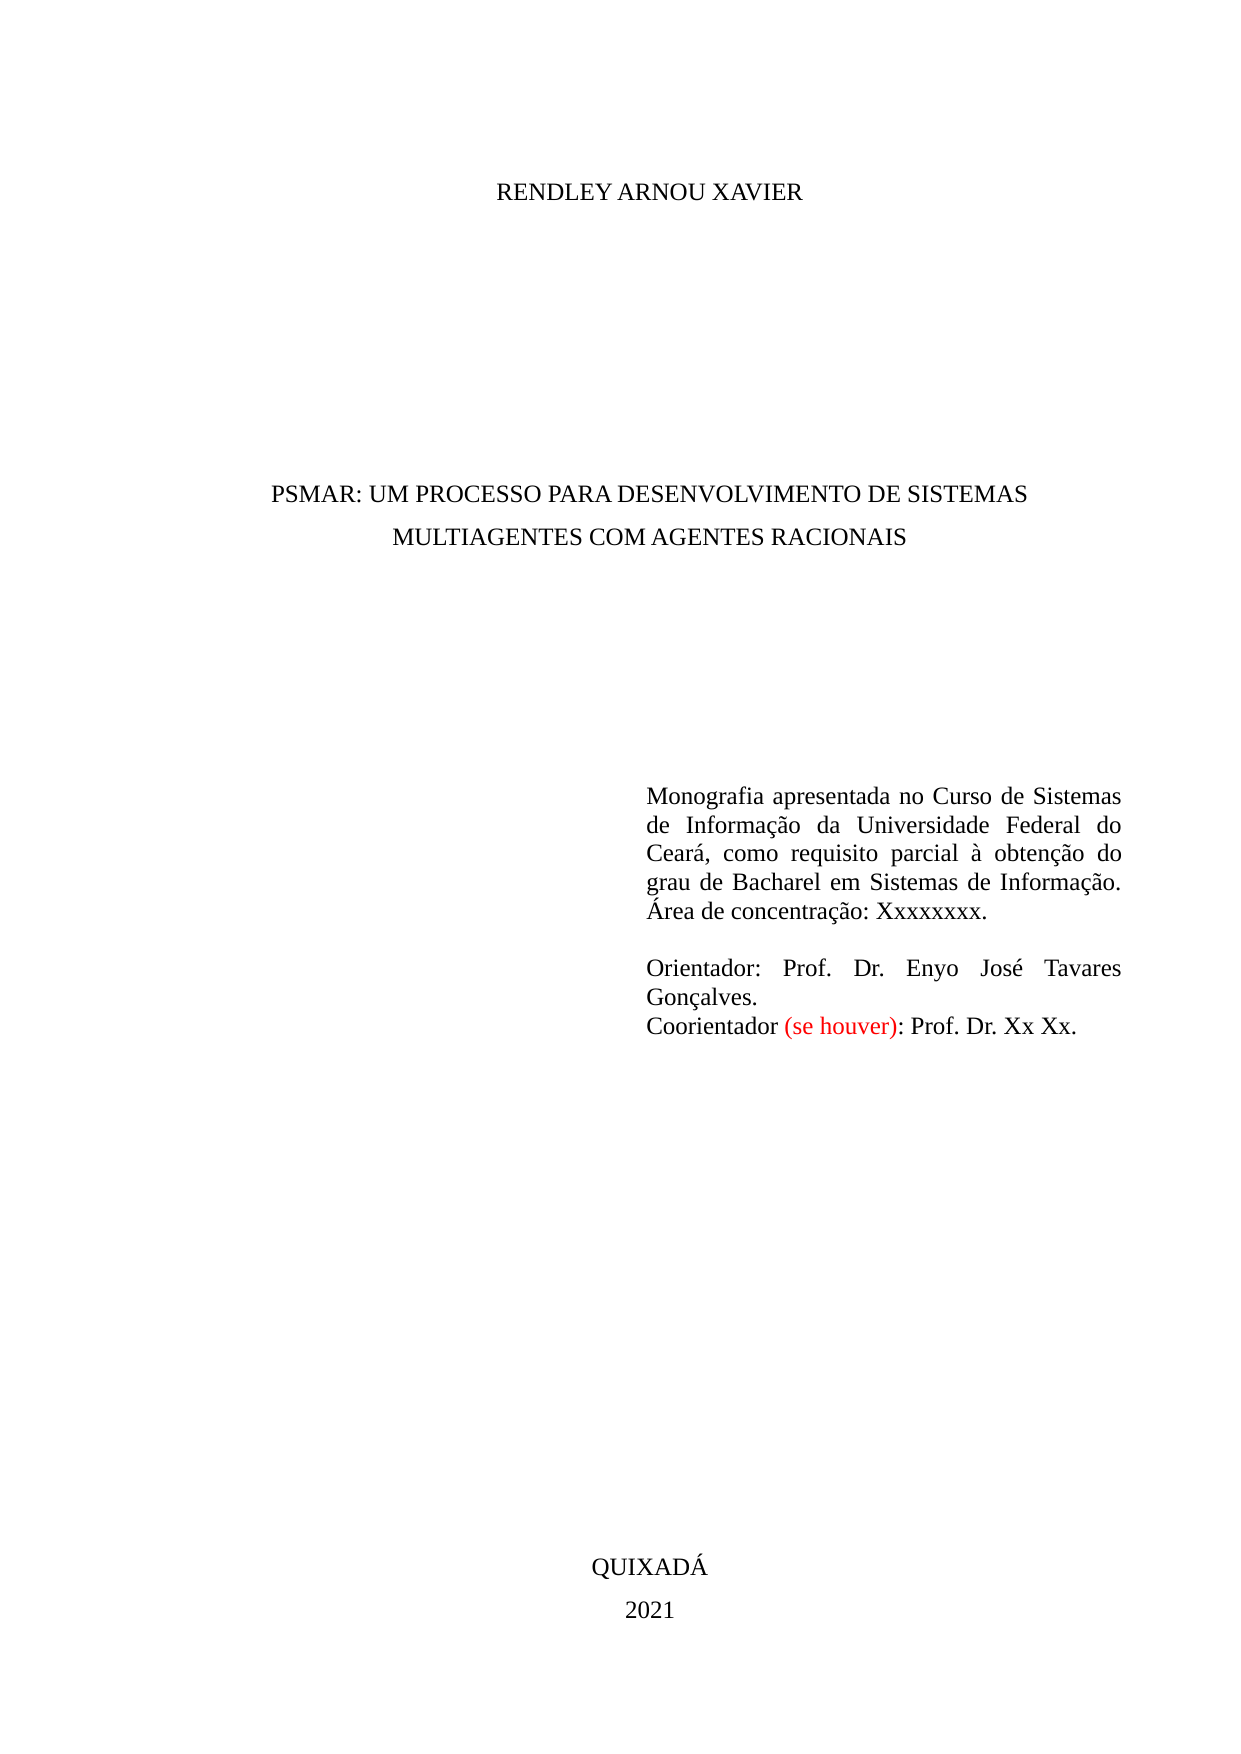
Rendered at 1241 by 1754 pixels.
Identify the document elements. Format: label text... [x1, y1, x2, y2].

text Orientador: Prof. Dr. Enyo José Tavares Gonçalves. [646, 953, 1122, 1011]
text Monografia apresentada no Curso de Sistemas de Informação da Universidade Federal do Ceará, como requisito parcial à obtenção do grau de Bacharel em Sistemas de Informação. Área de concentração: Xxxxxxxx. [646, 781, 1122, 925]
text Coorientador (se houver): Prof. Dr. Xx Xx. [646, 1011, 1122, 1040]
text RENDLEY ARNOU XAVIER [177, 177, 1122, 206]
text PSMAR: UM PROCESSO PARA DESENVOLVIMENTO DE SISTEMAS MULTIAGENTES COM AGENTES RACIONAIS [177, 479, 1122, 551]
text 2021 [177, 1595, 1122, 1624]
text QUIXADÁ [177, 1552, 1122, 1581]
